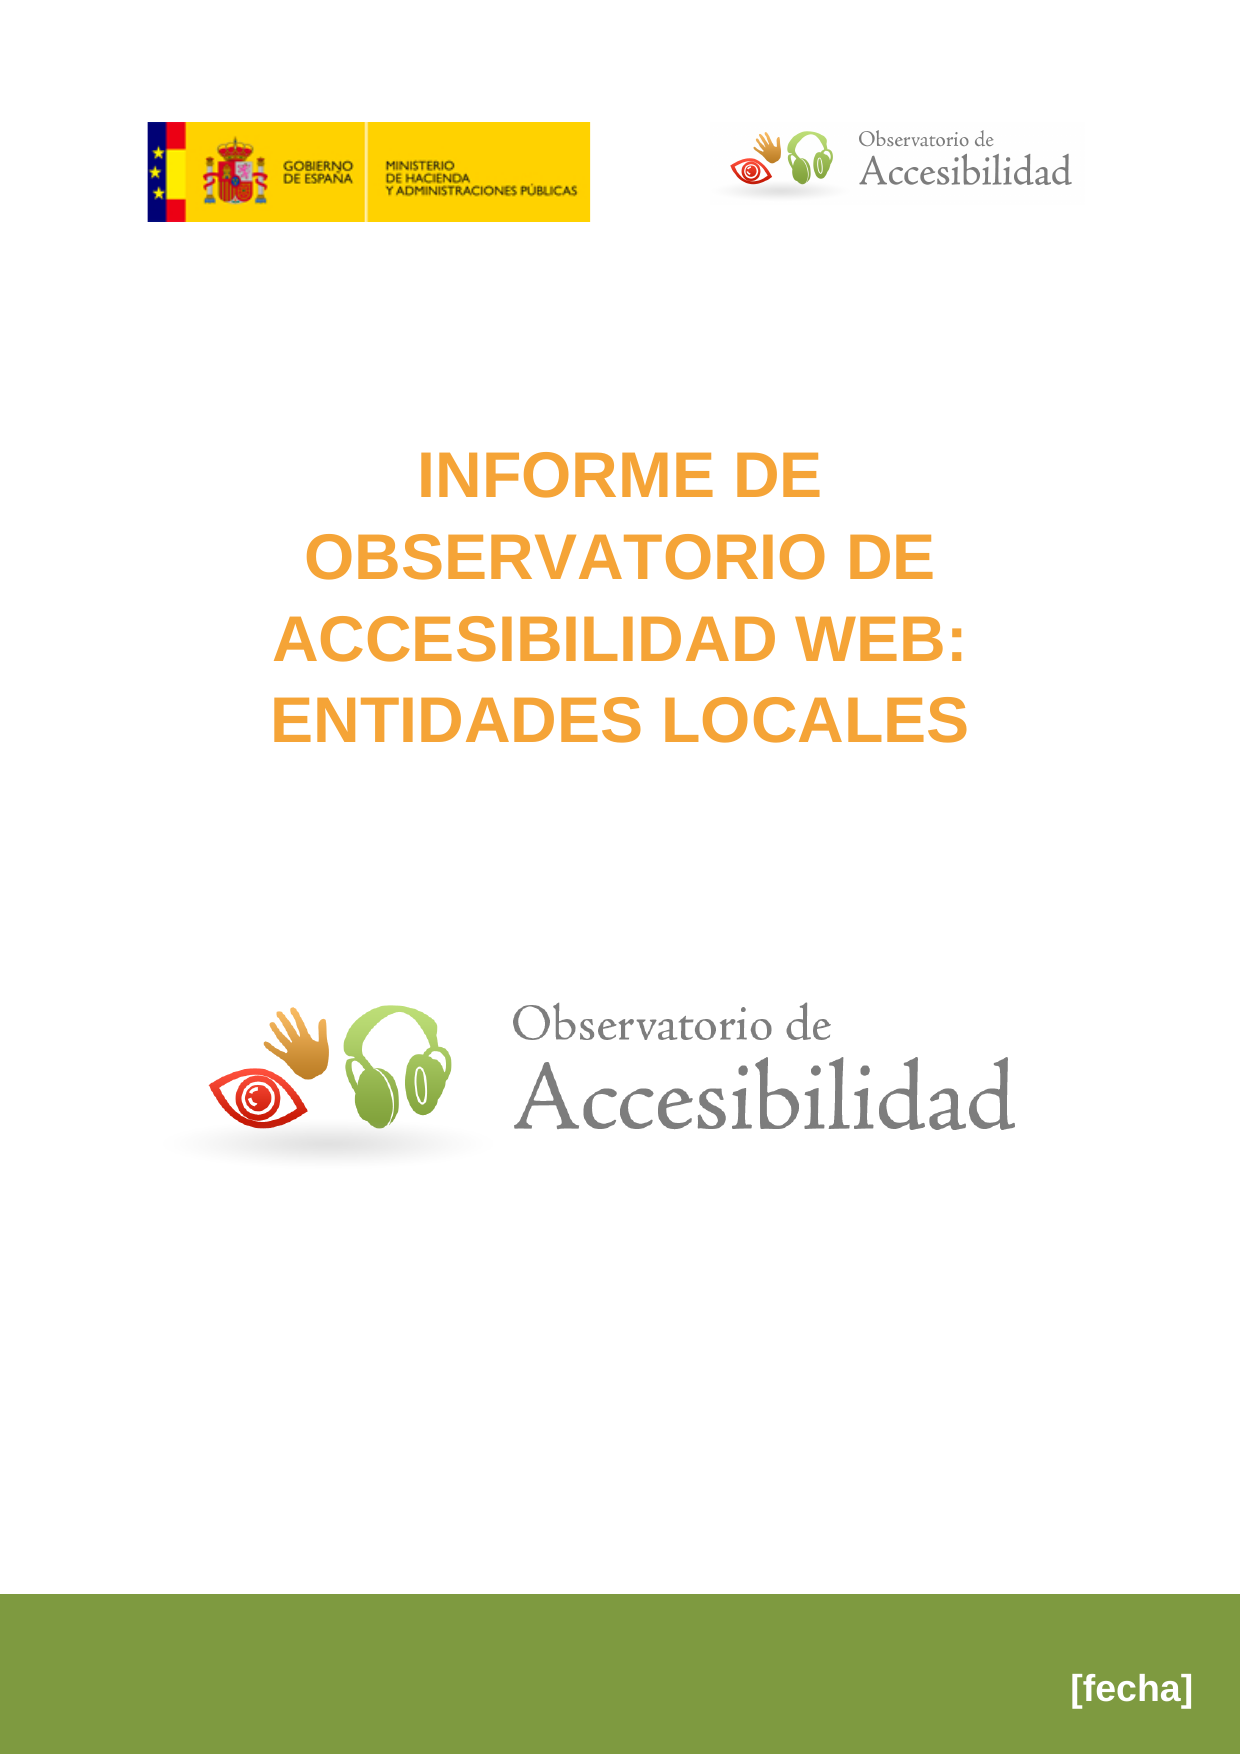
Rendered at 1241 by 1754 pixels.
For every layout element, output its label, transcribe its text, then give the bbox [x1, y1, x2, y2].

text Informe de Observatorio de Accesibilidad Web: Entidades Locales [148, 437, 1092, 757]
picture [710, 122, 1086, 205]
picture [147, 963, 1167, 1188]
picture [147, 122, 591, 222]
text [fecha] [0, 1666, 1193, 1709]
